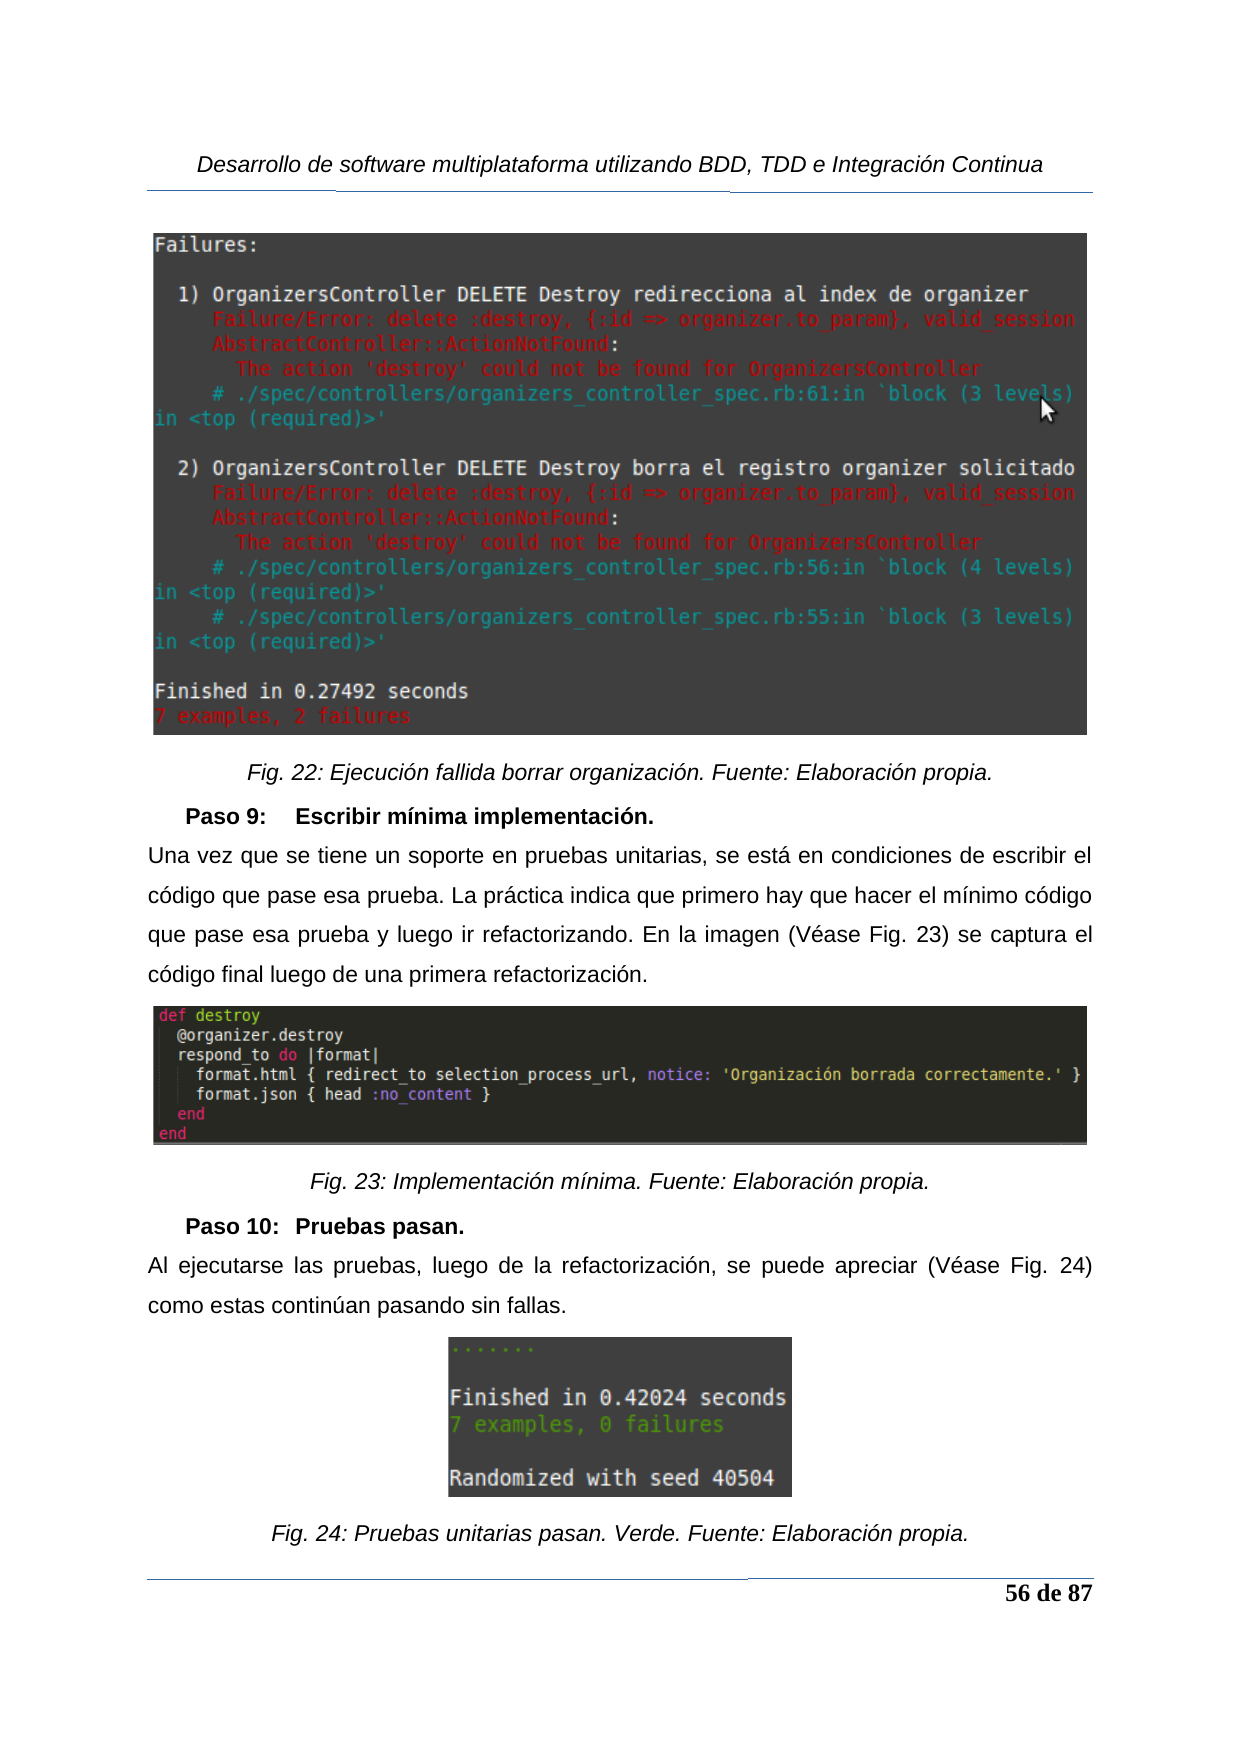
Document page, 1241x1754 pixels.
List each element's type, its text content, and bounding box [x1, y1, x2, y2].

picture [153, 233, 1087, 735]
table_header [148, 1331, 1093, 1502]
text Una vez que se tiene un soporte en pruebas unitarias, se está en condiciones de escribir el código que pase esa prueba. La práctica indica que primero hay que hacer el mínimo código que pase esa prueba y luego ir refactorizando. En la imagen (Véase Fig. 23) se captura el código final luego de una primera refactorización. [148, 842, 1093, 987]
table_header [148, 1000, 1093, 1150]
list Pruebas pasan. [185, 1213, 1093, 1239]
picture [153, 1006, 1087, 1145]
table_cell Fig. 24: Pruebas unitarias pasan. Verde. Fuente: Elaboración propia. [148, 1502, 1093, 1565]
table_cell Fig. 23: Implementación mínima. Fuente: Elaboración propia. [148, 1150, 1093, 1213]
text Al ejecutarse las pruebas, luego de la refactorización, se puede apreciar (Véase Fig. 24) como estas continúan pasando sin fallas. [148, 1252, 1093, 1318]
table_header [148, 228, 1093, 740]
picture [448, 1337, 792, 1497]
list Escribir mínima implementación. [185, 803, 1093, 829]
table_cell Fig. 22: Ejecución fallida borrar organización. Fuente: Elaboración propia. [148, 740, 1093, 803]
